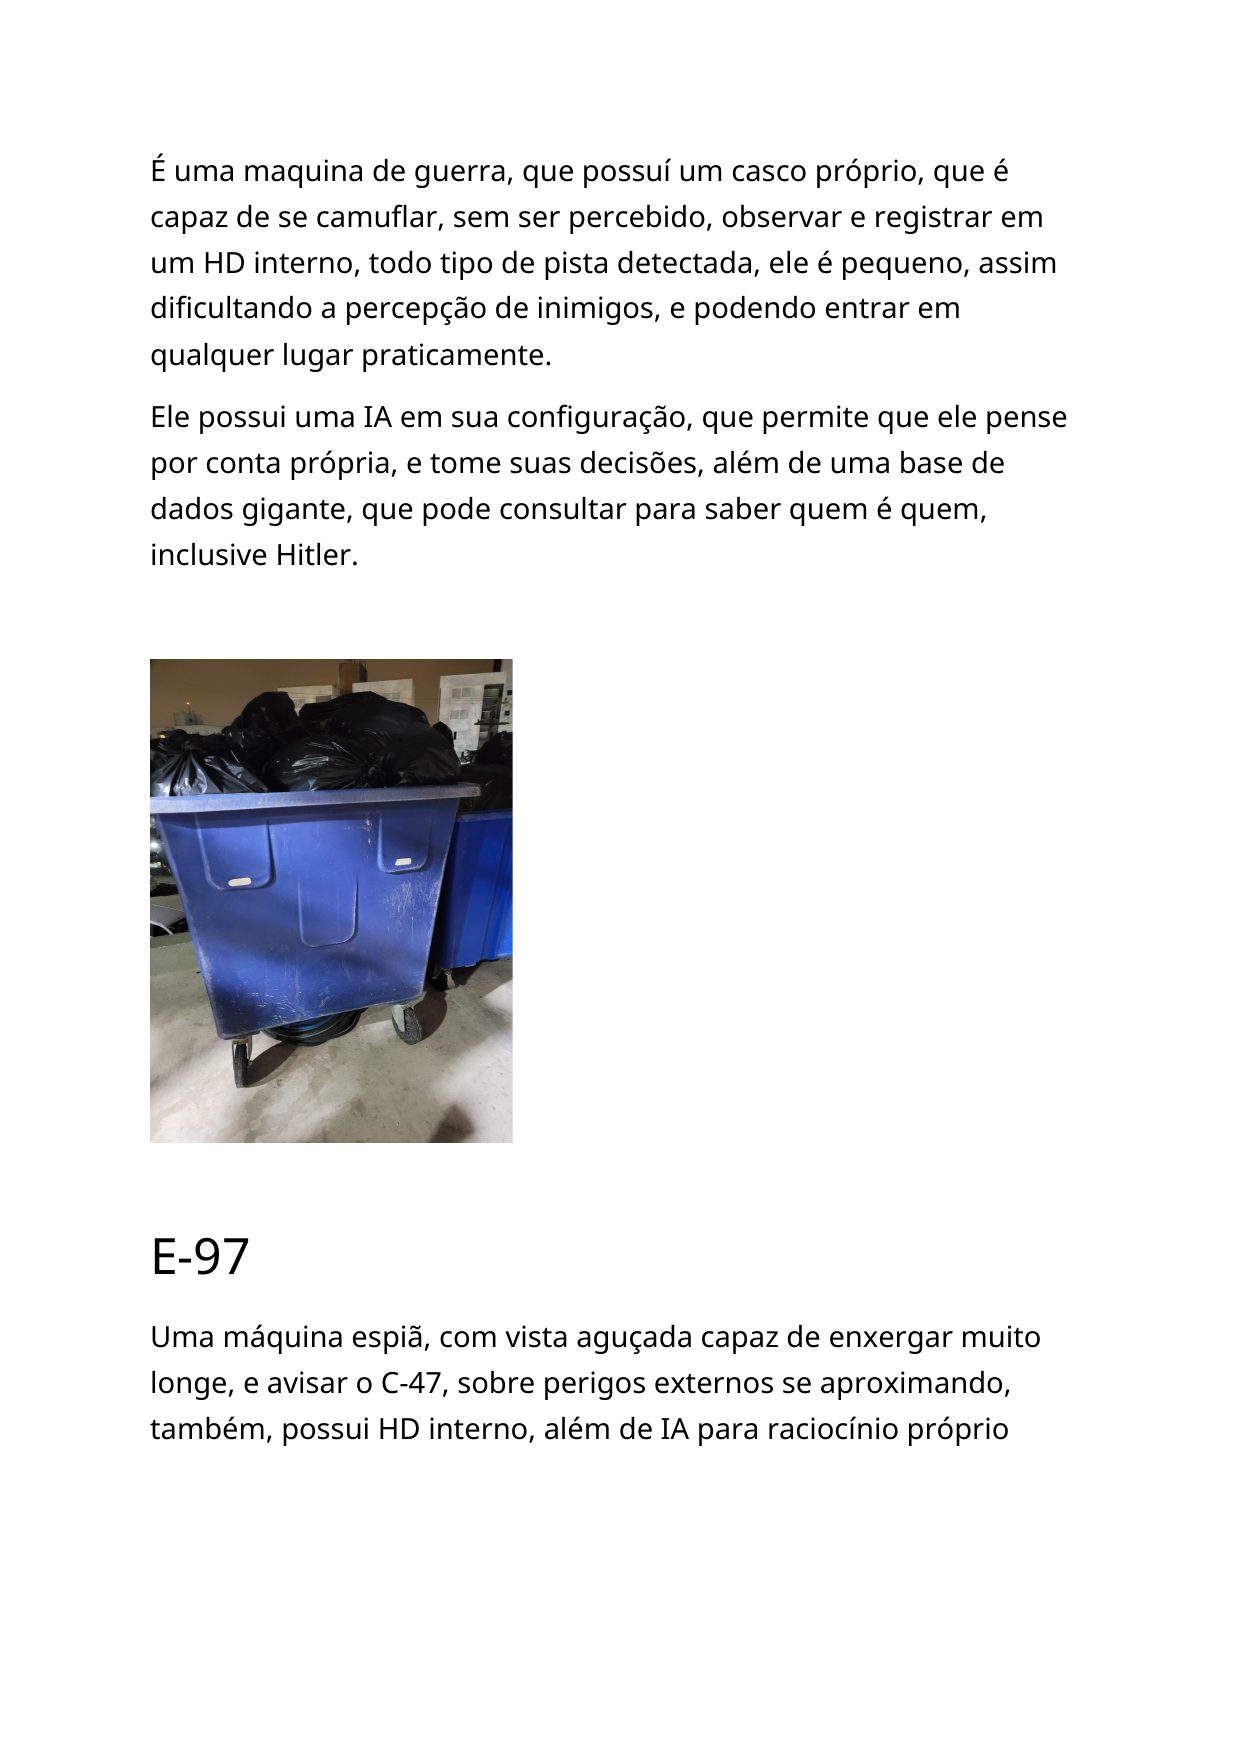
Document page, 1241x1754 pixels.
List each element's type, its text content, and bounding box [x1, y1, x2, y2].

text Uma máquina espiã, com vista aguçada capaz de enxergar muito longe, e avisar o C-47, sobre perigos externos se aproximando, também, possui HD interno, além de IA para raciocínio próprio [150, 1316, 1090, 1448]
text É uma maquina de guerra, que possuí um casco próprio, que é capaz de se camuflar, sem ser percebido, observar e registrar em um HD interno, todo tipo de pista detectada, ele é pequeno, assim dificultando a percepção de inimigos, e podendo entrar em qualquer lugar praticamente. [150, 150, 1090, 373]
text E-97 [150, 1221, 1090, 1289]
text Ele possui uma IA em sua configuração, que permite que ele pense por conta própria, e tome suas decisões, além de uma base de dados gigante, que pode consultar para saber quem é quem, inclusive Hitler. [150, 396, 1090, 574]
